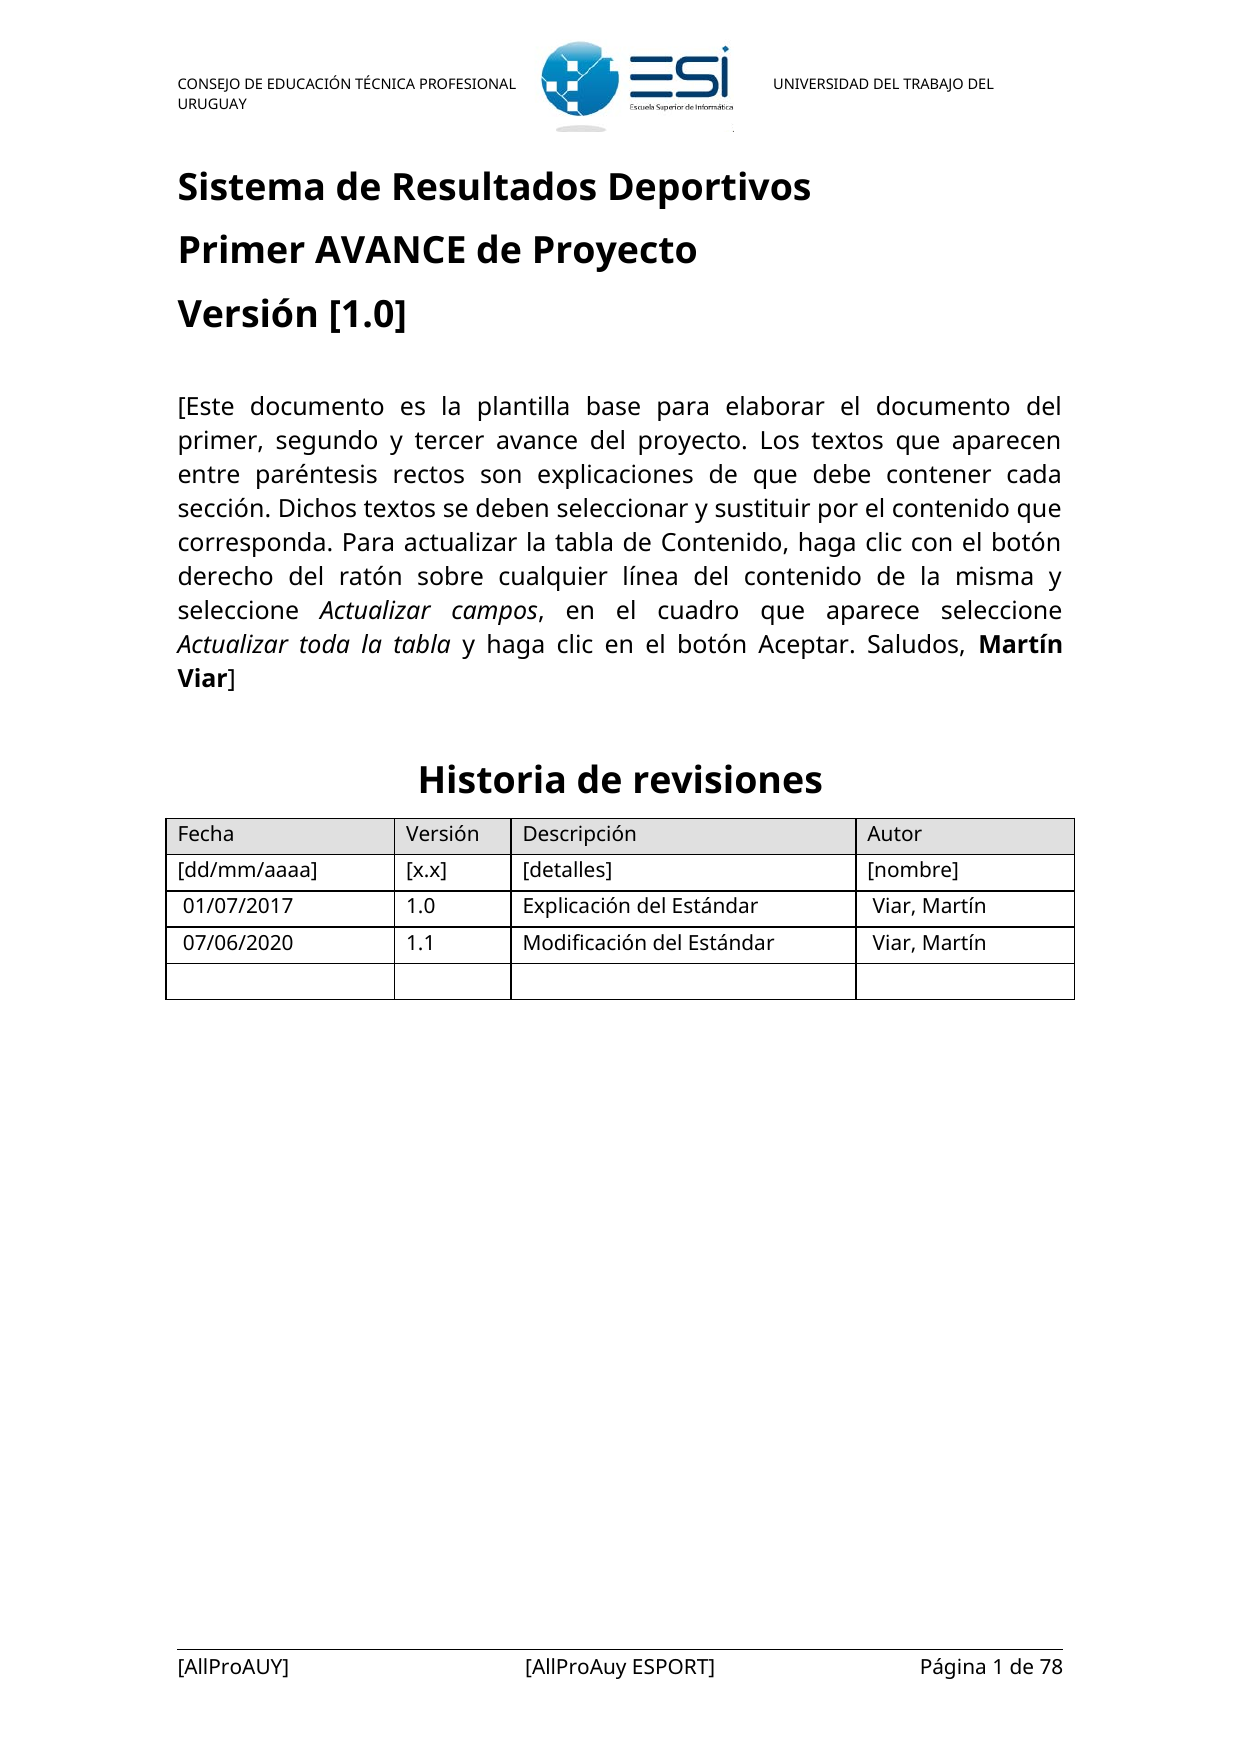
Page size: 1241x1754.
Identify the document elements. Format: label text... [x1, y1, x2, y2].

text [Este documento es la plantilla base para elaborar el documento del primer, segundo y tercer avance del proyecto. Los textos que aparecen entre paréntesis rectos son explicaciones de que debe contener cada sección. Dichos textos se deben seleccionar y sustituir por el contenido que corresponda. Para actualizar la tabla de Contenido, haga clic con el botón derecho del ratón sobre cualquier línea del contenido de la misma y seleccione Actualizar campos, en el cuadro que aparece seleccione Actualizar toda la tabla y haga clic en el botón Aceptar. Saludos, Martín Viar] [177, 388, 1063, 695]
table_cell 1.1 [395, 928, 510, 962]
table_cell [detalles] [512, 855, 855, 890]
table_header Autor [857, 819, 1074, 854]
table_cell [857, 964, 1074, 999]
table_cell [x.x] [395, 855, 510, 890]
text Historia de revisiones [177, 754, 1063, 805]
table_cell Modificación del Estándar [512, 928, 855, 962]
table_cell [dd/mm/aaaa] [167, 855, 394, 890]
table_cell Viar, Martín [857, 928, 1074, 962]
picture [534, 39, 734, 132]
table_cell Explicación del Estándar [512, 892, 855, 926]
table_cell [167, 964, 394, 999]
subtitle Sistema de Resultados Deportivos [177, 160, 1063, 211]
table_cell [395, 964, 510, 999]
table_header Fecha [167, 819, 394, 854]
table_header Descripción [512, 819, 855, 854]
table_header Versión [395, 819, 510, 854]
subtitle Versión [1.0] [177, 287, 1063, 338]
table_cell 1.0 [395, 892, 510, 926]
table_cell [nombre] [857, 855, 1074, 890]
table_cell 07/06/2020 [167, 928, 394, 962]
table_cell [512, 964, 855, 999]
table_cell 01/07/2017 [167, 892, 394, 926]
table_cell Viar, Martín [857, 892, 1074, 926]
subtitle Primer AVANCE de Proyecto [177, 224, 1063, 275]
